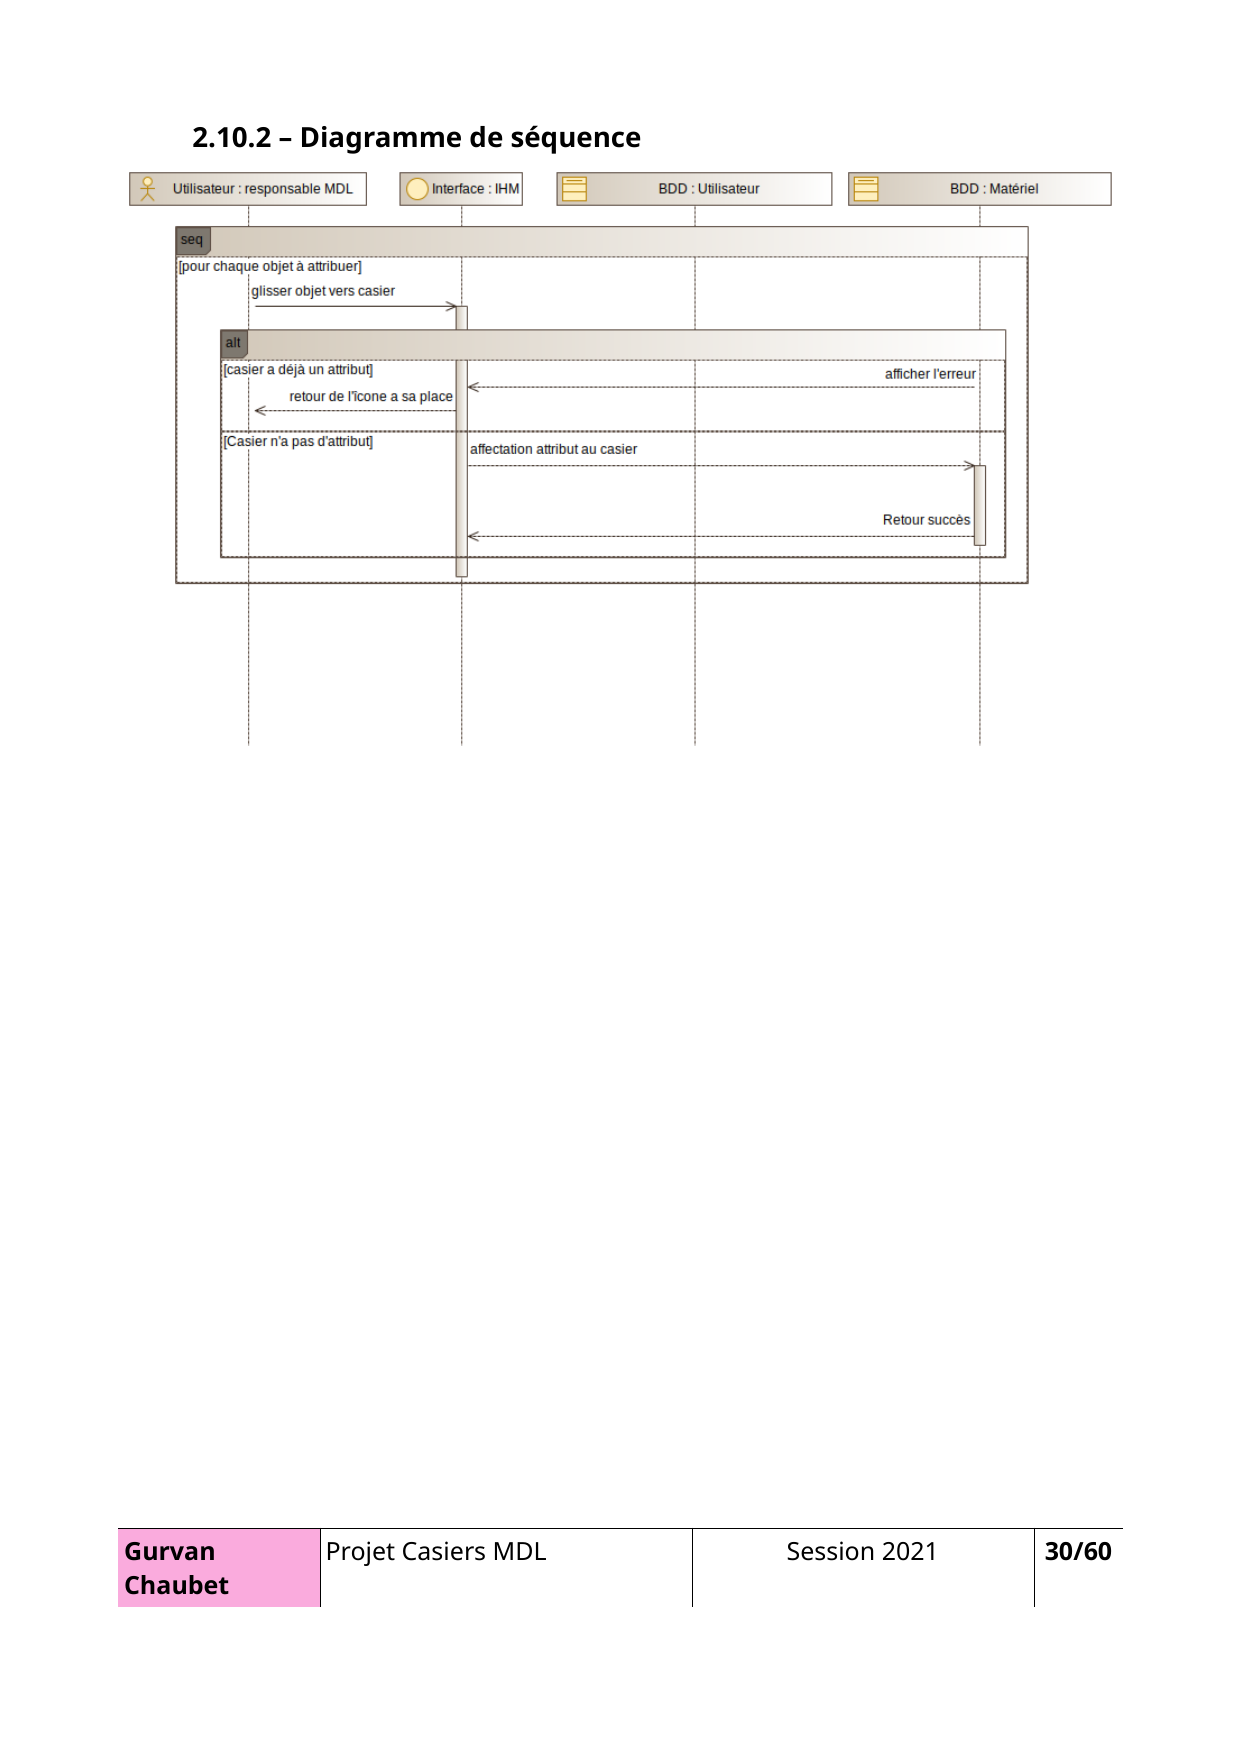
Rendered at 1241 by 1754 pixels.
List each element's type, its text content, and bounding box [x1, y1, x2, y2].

subtitle 2.10.2 – Diagramme de séquence [118, 118, 1122, 156]
picture [118, 162, 1123, 757]
